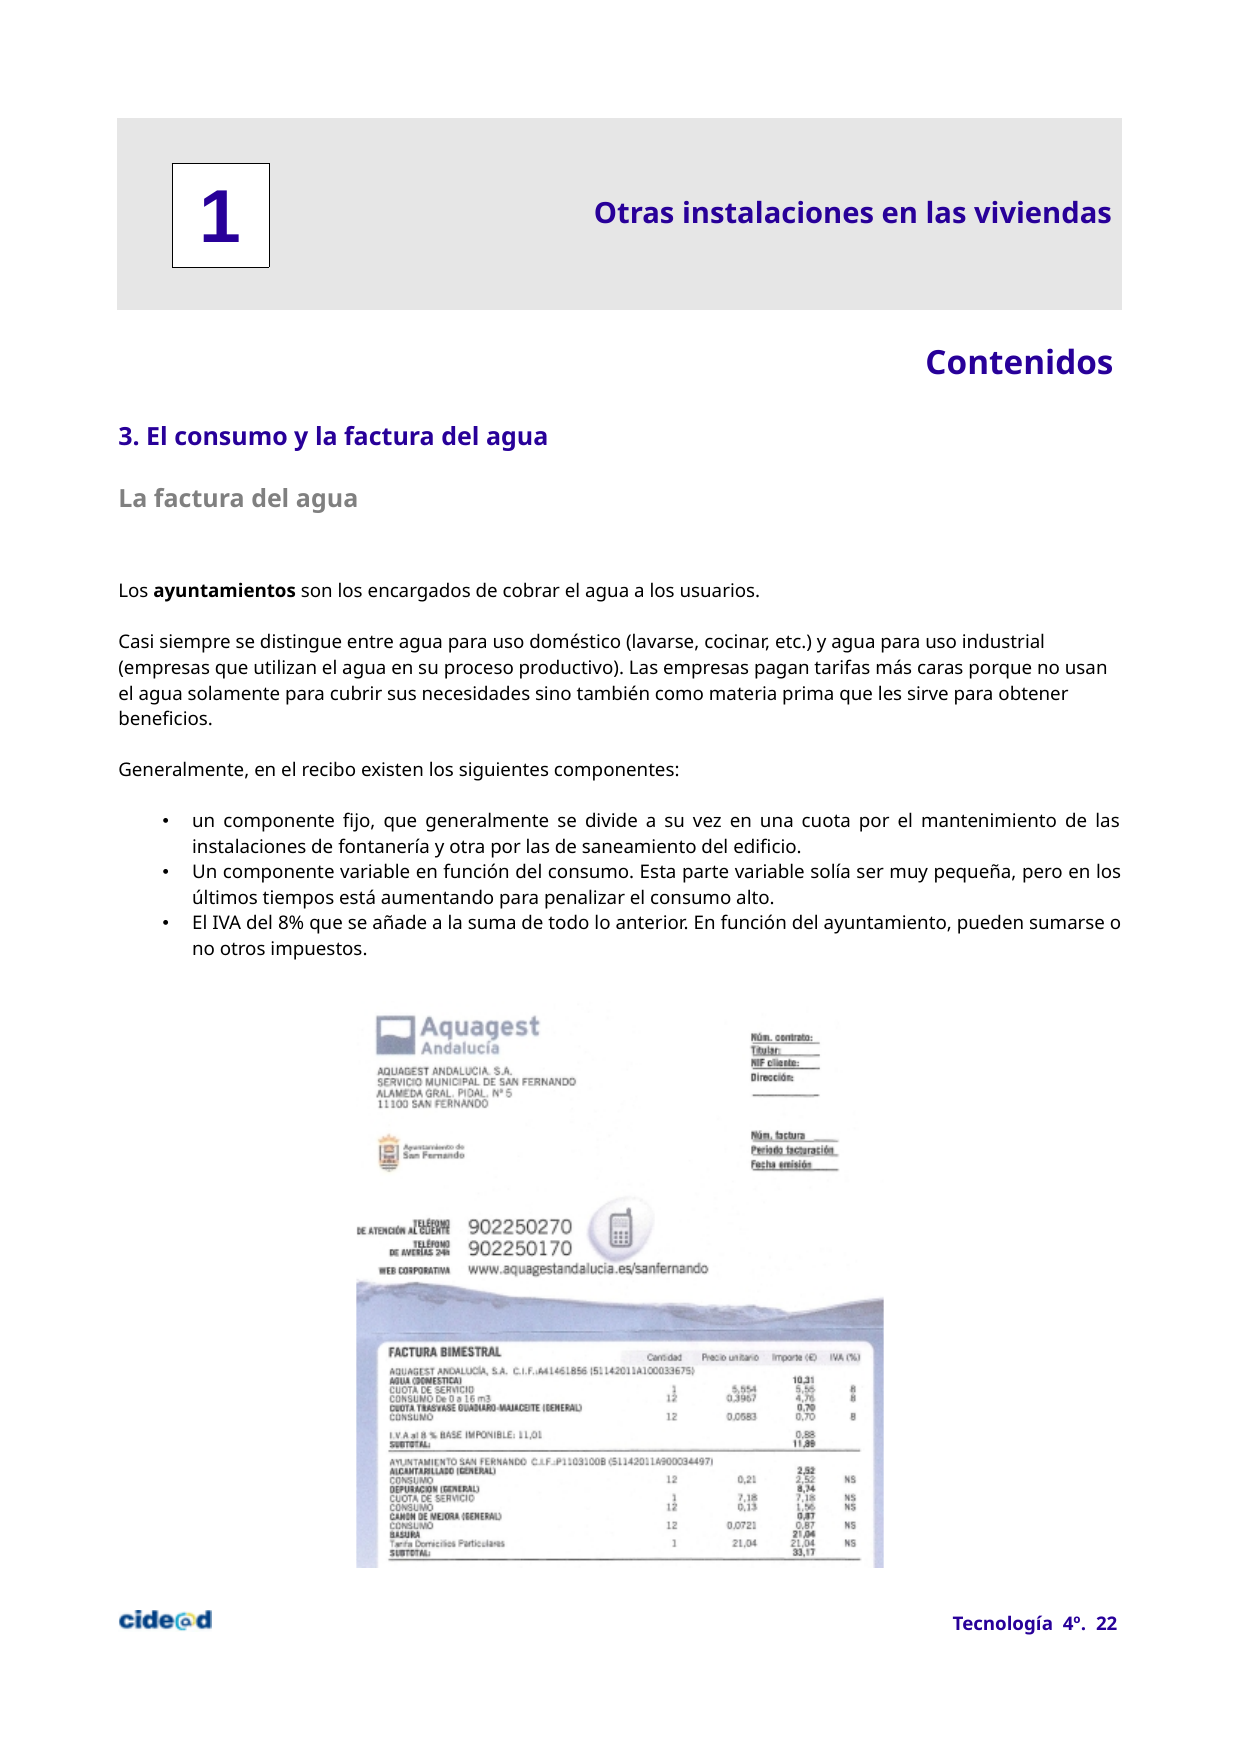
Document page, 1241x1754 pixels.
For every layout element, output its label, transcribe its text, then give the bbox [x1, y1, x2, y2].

list Un componente variable en función del consumo. Esta parte variable solía ser muy pequeña, pero en los últimos tiempos está aumentando para penalizar el consumo alto. [162, 858, 1122, 909]
table_header Otras instalaciones en las viviendas [117, 118, 1122, 310]
text Los ayuntamientos son los encargados de cobrar el agua a los usuarios. [118, 578, 1122, 629]
text Generalmente, en el recibo existen los siguientes componentes: [118, 756, 1122, 782]
text Casi siempre se distingue entre agua para uso doméstico (lavarse, cocinar, etc.) y agua para uso industrial (empresas que utilizan el agua en su proceso productivo). Las empresas pagan tarifas más caras porque no usan el agua solamente para cubrir sus necesidades sino también como materia prima que les sirve para obtener beneficios. [118, 629, 1122, 731]
text Contenidos [118, 339, 1122, 384]
list un componente fijo, que generalmente se divide a su vez en una cuota por el mantenimiento de las instalaciones de fontanería y otra por las de saneamiento del edificio. [162, 807, 1122, 858]
picture [356, 1001, 884, 1568]
text La factura del agua [118, 481, 1122, 515]
text 3. El consumo y la factura del agua [118, 419, 1122, 453]
list El IVA del 8% que se añade a la suma de todo lo anterior. En función del ayuntamiento, pueden sumarse o no otros impuestos. [162, 909, 1122, 961]
picture [118, 1610, 212, 1632]
